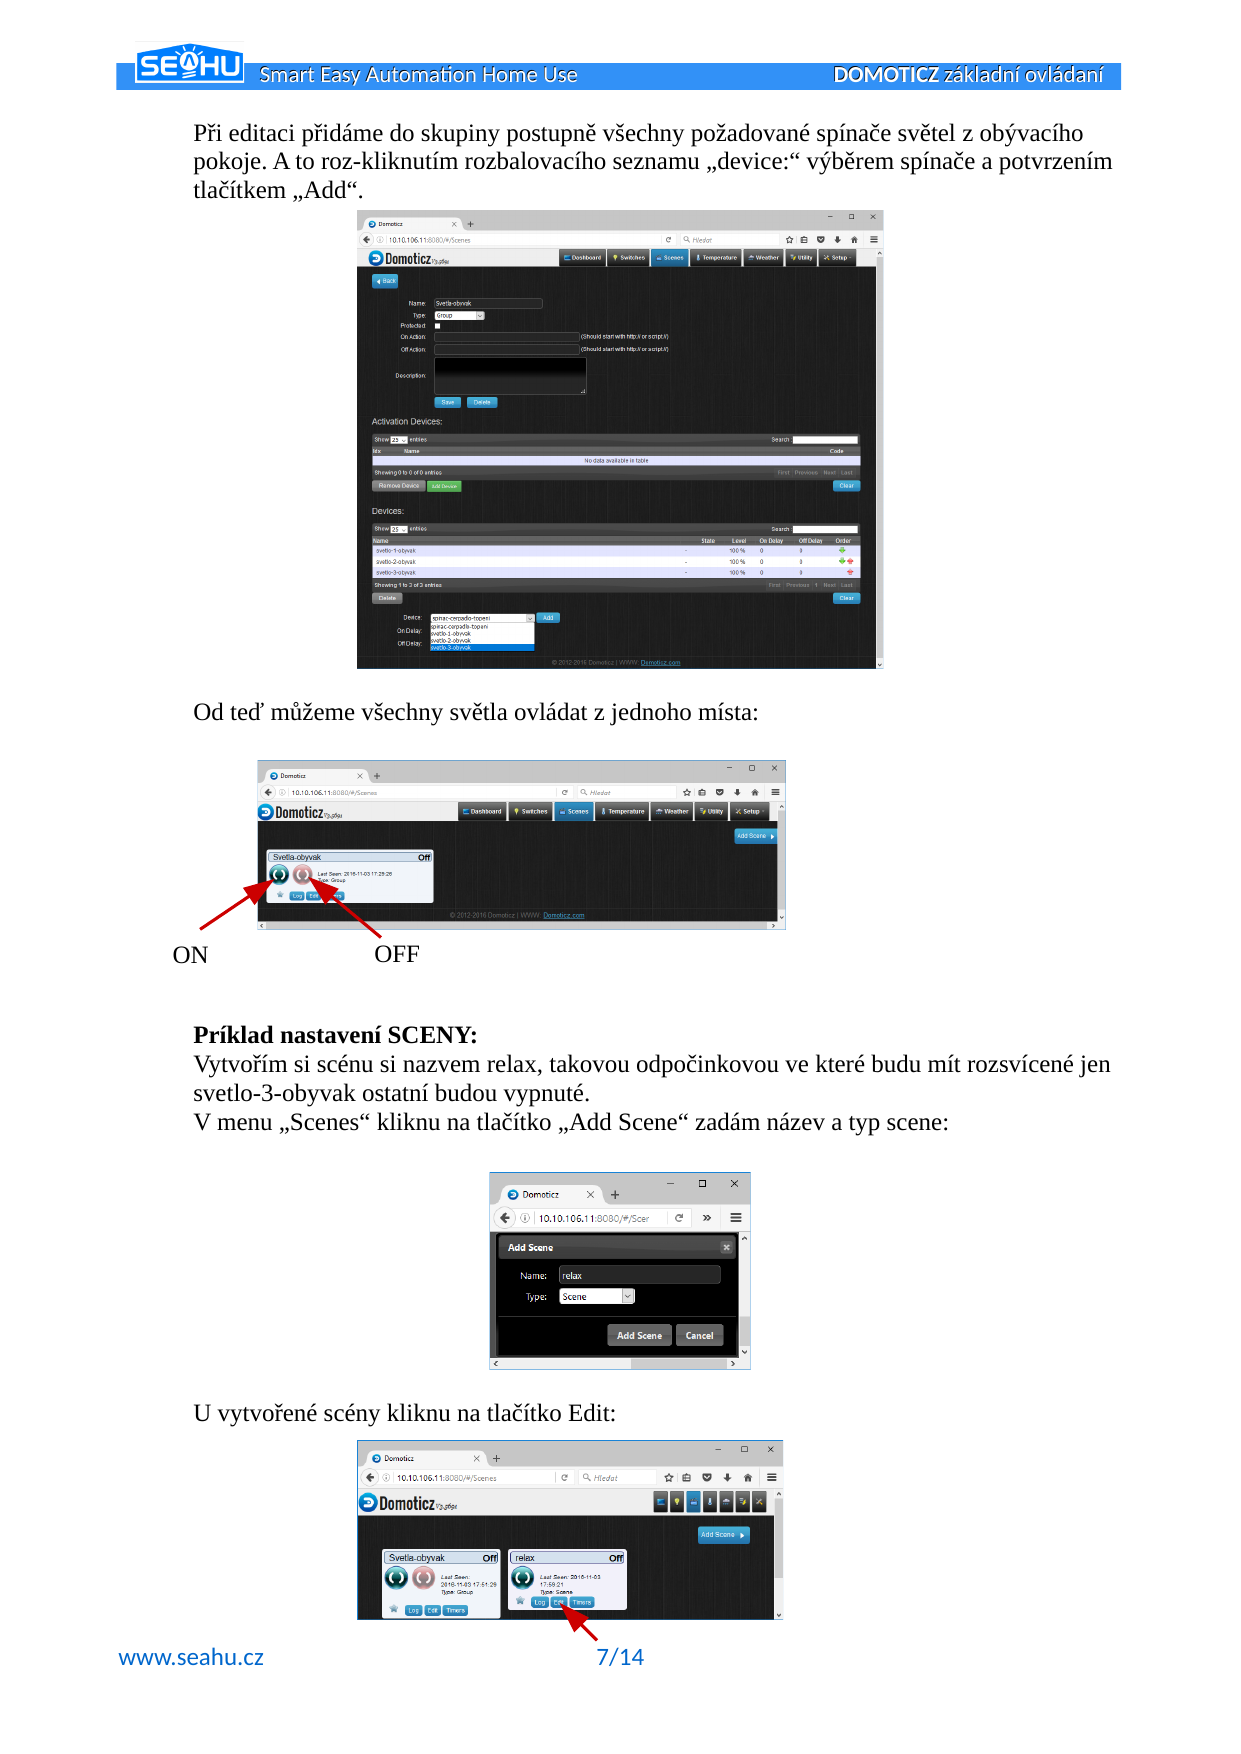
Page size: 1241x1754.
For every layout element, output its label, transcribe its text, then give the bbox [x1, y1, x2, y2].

list Při editaci přidáme do skupiny postupně všechny požadované spínače světel z obývacího pokoje. A to roz-kliknutím rozbalovacího seznamu „device:“ výběrem spínače a potvrzením tlačítkem „Add“. Od teď můžeme všechny světla ovládat z jednoho místa: [156, 118, 1122, 726]
picture [489, 1172, 751, 1370]
list U vytvořené scény kliknu na tlačítko Edit: [156, 1398, 1122, 1427]
picture [357, 1440, 784, 1620]
list Príklad nastavení SCENY: Vytvořím si scénu si nazvem relax, takovou odpočinkovou ve které budu mít rozsvícené jen svetlo-3-obyvak ostatní budou vypnuté. V menu „Scenes“ kliknu na tlačítko „Add Scene“ zadám název a typ scene: [156, 726, 1122, 1136]
picture [135, 41, 245, 83]
picture [257, 760, 786, 930]
picture [357, 210, 884, 669]
